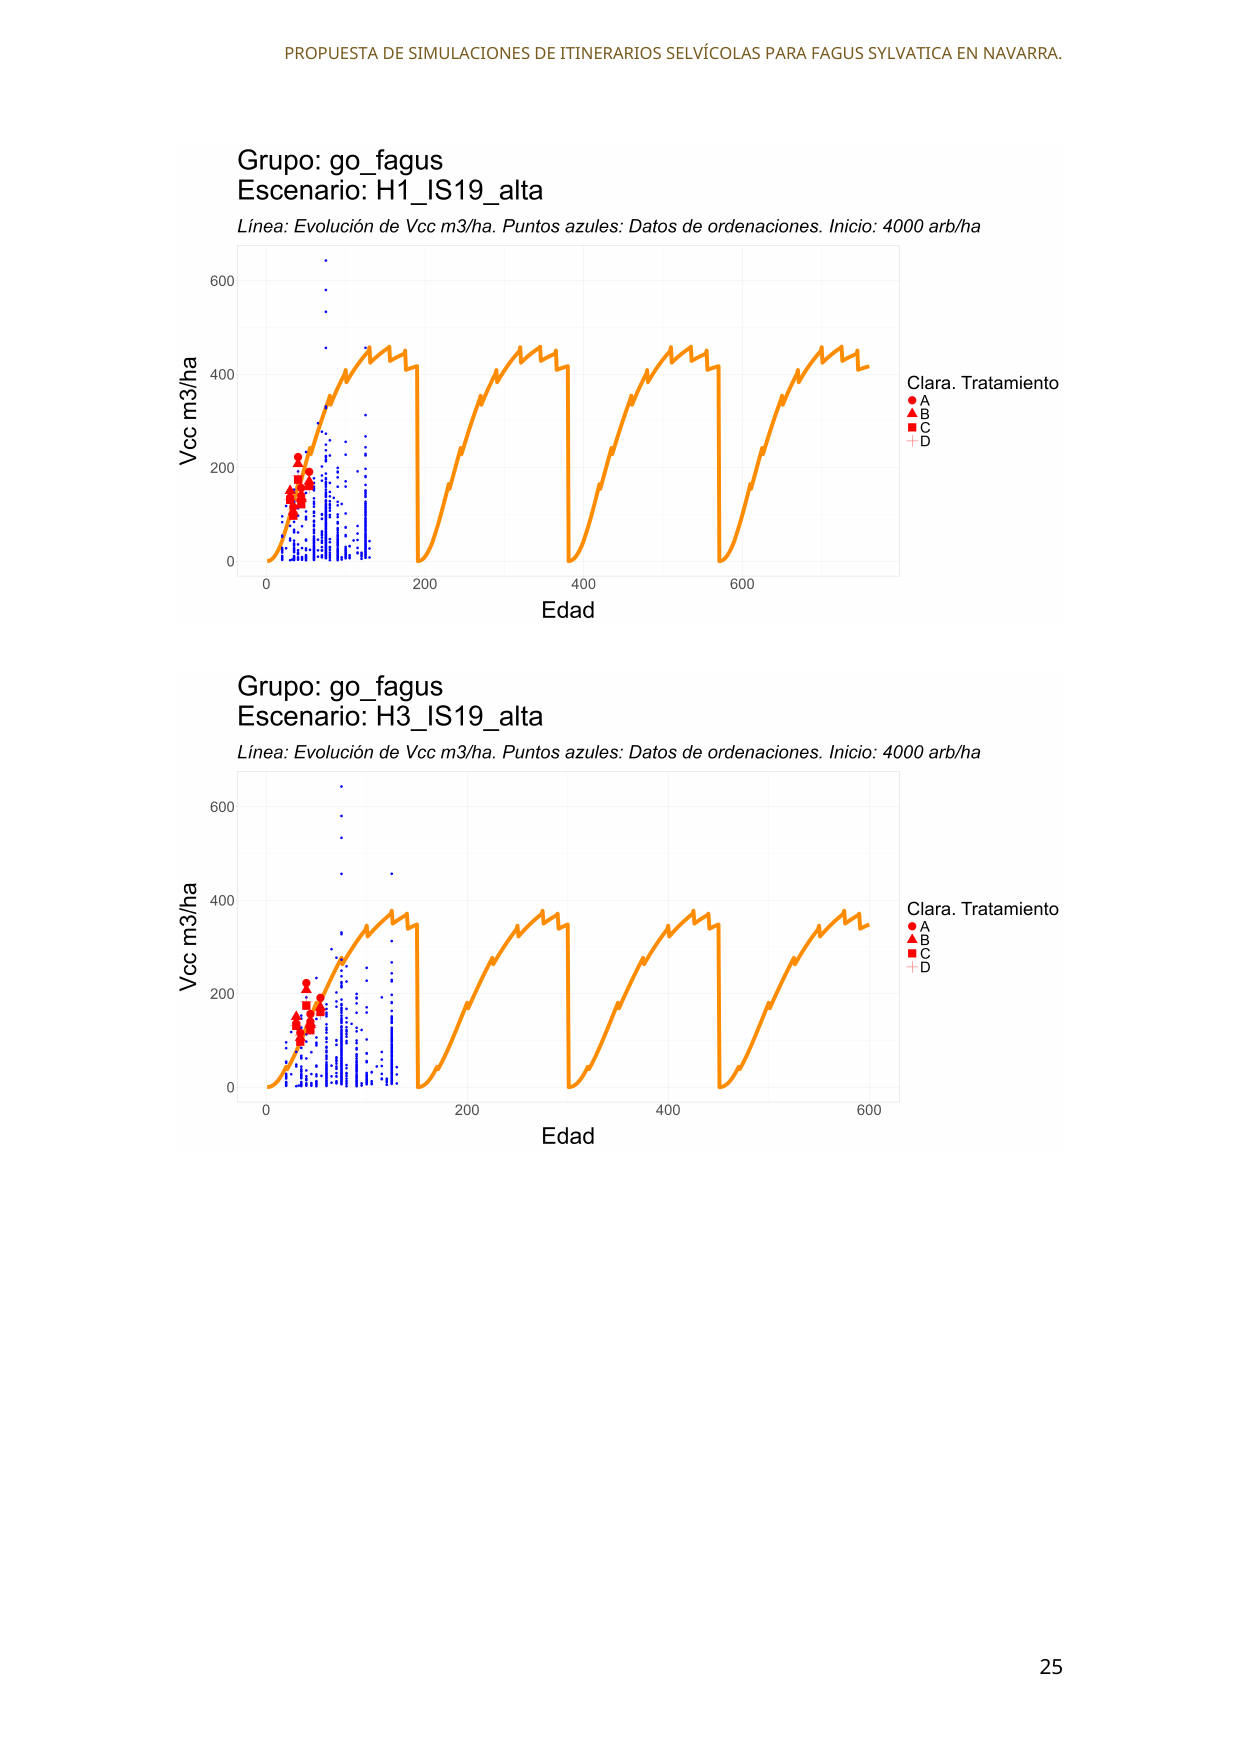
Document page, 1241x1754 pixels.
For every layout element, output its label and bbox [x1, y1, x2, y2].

picture [177, 673, 1063, 1151]
picture [177, 147, 1063, 625]
